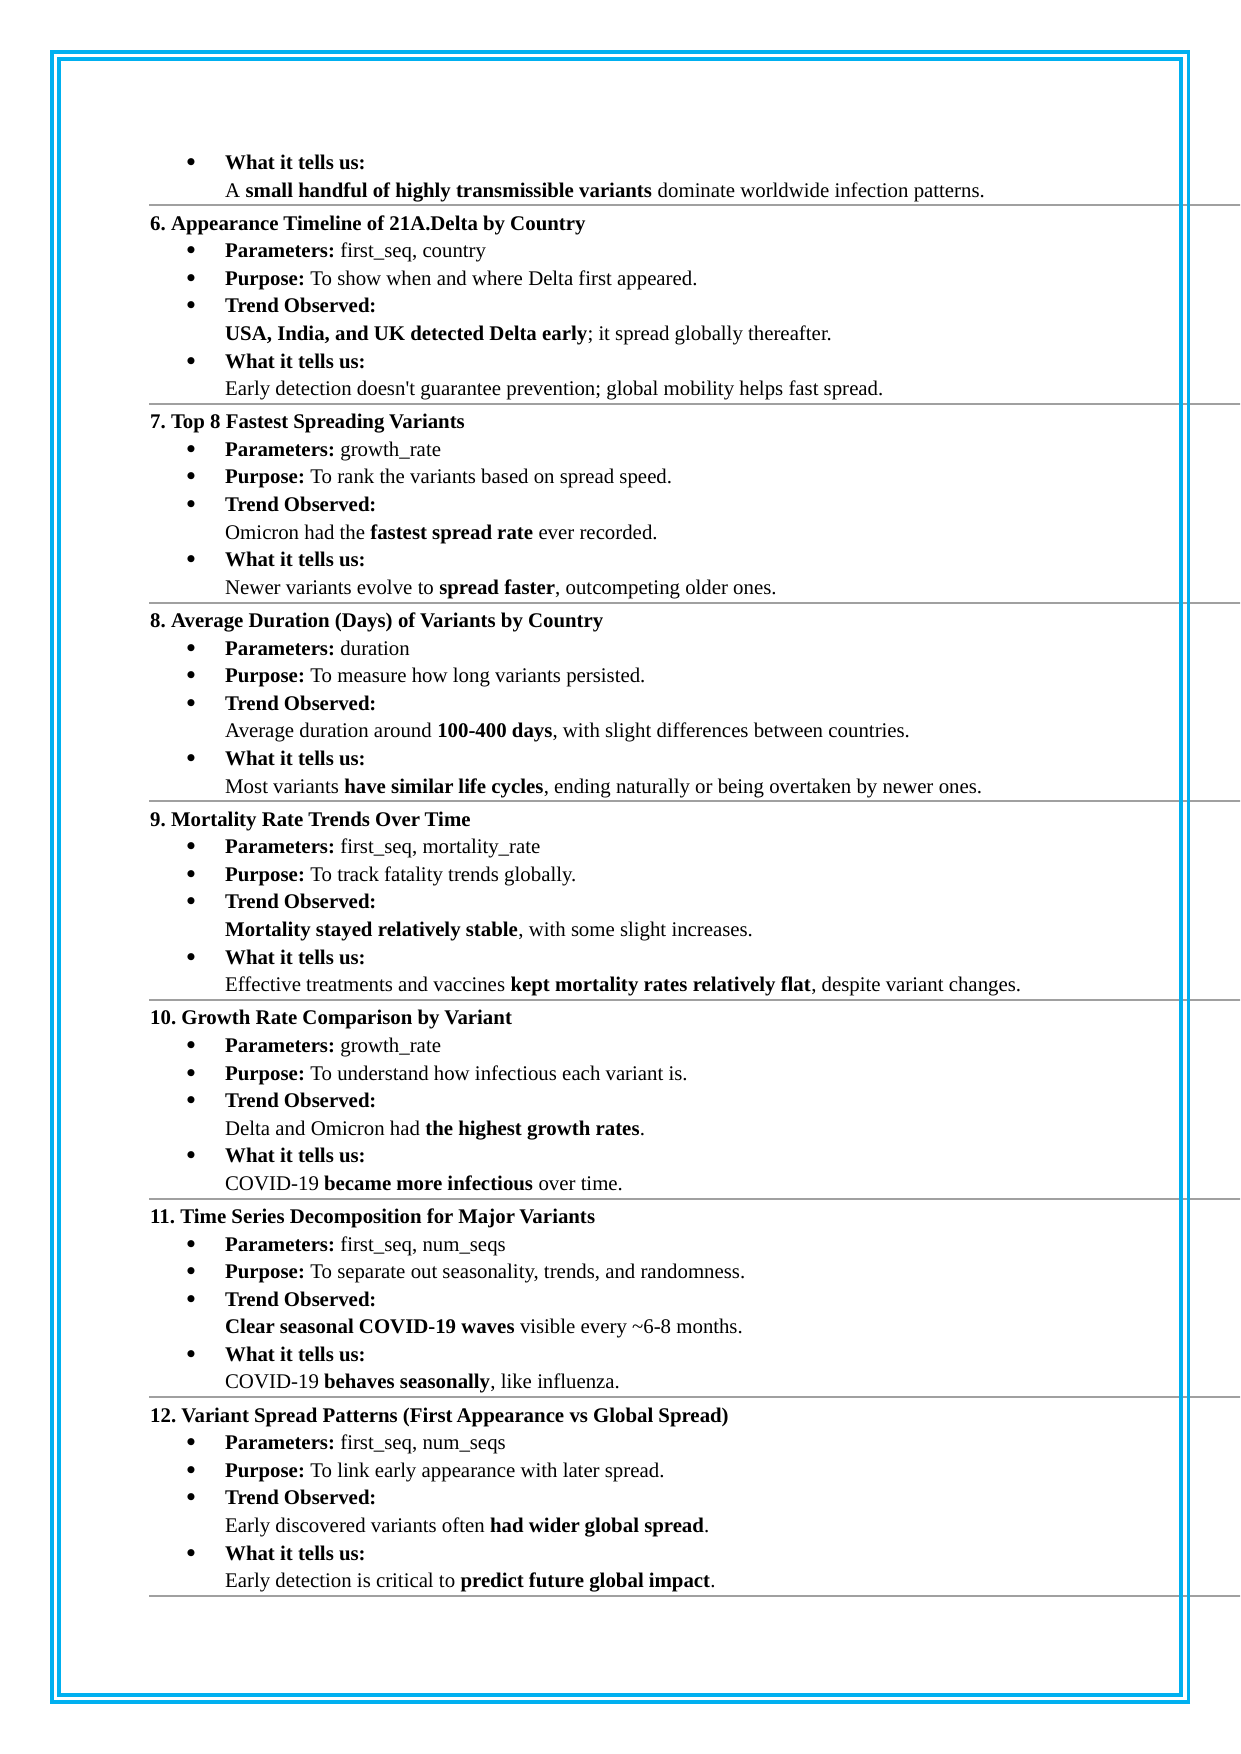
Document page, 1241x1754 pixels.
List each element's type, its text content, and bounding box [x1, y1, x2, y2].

list What it tells us: COVID-19 became more infectious over time. [187, 1143, 1090, 1195]
list Trend Observed: Delta and Omicron had the highest growth rates. [187, 1088, 1090, 1140]
list Purpose: To show when and where Delta first appeared. [187, 266, 1090, 290]
list Trend Observed: Omicron had the fastest spread rate ever recorded. [187, 492, 1090, 544]
list Purpose: To measure how long variants persisted. [187, 663, 1090, 687]
list What it tells us: Early detection doesn't guarantee prevention; global mobility helps fast spread. [187, 349, 1090, 400]
list Parameters: duration [187, 636, 1090, 659]
text 12. Variant Spread Patterns (First Appearance vs Global Spread) [150, 1402, 1090, 1427]
list What it tells us: Most variants have similar life cycles, ending naturally or being overtaken by newer ones. [187, 746, 1090, 798]
list What it tells us: A small handful of highly transmissible variants dominate worldwide infection patterns. [187, 150, 1090, 202]
text 6. Appearance Timeline of 21A.Delta by Country [150, 211, 1090, 235]
list Trend Observed: Clear seasonal COVID-19 waves visible every ~6-8 months. [187, 1287, 1090, 1338]
list Trend Observed: Early discovered variants often had wider global spread. [187, 1485, 1090, 1537]
list Purpose: To understand how infectious each variant is. [187, 1060, 1090, 1084]
list Purpose: To rank the variants based on spread speed. [187, 464, 1090, 488]
list Trend Observed: USA, India, and UK detected Delta early; it spread globally thereafter. [187, 293, 1090, 345]
list Parameters: growth_rate [187, 1033, 1090, 1057]
text 11. Time Series Decomposition for Major Variants [150, 1204, 1090, 1228]
list Purpose: To track fatality trends globally. [187, 862, 1090, 886]
list Parameters: first_seq, num_seqs [187, 1231, 1090, 1256]
text 7. Top 8 Fastest Spreading Variants [150, 409, 1090, 433]
list Parameters: first_seq, country [187, 238, 1090, 262]
list What it tells us: COVID-19 behaves seasonally, like influenza. [187, 1342, 1090, 1393]
list Parameters: first_seq, mortality_rate [187, 834, 1090, 858]
list What it tells us: Effective treatments and vaccines kept mortality rates relatively flat, despite variant changes. [187, 944, 1090, 996]
text 10. Growth Rate Comparison by Variant [150, 1005, 1090, 1029]
list Trend Observed: Mortality stayed relatively stable, with some slight increases. [187, 889, 1090, 941]
text 8. Average Duration (Days) of Variants by Country [150, 608, 1090, 632]
list Parameters: growth_rate [187, 437, 1090, 461]
list Parameters: first_seq, num_seqs [187, 1430, 1090, 1454]
list What it tells us: Newer variants evolve to spread faster, outcompeting older ones. [187, 547, 1090, 599]
list Trend Observed: Average duration around 100-400 days, with slight differences between countries. [187, 691, 1090, 742]
list Purpose: To link early appearance with later spread. [187, 1458, 1090, 1482]
list Purpose: To separate out seasonality, trends, and randomness. [187, 1259, 1090, 1283]
list What it tells us: Early detection is critical to predict future global impact. [187, 1541, 1090, 1592]
text 9. Mortality Rate Trends Over Time [150, 807, 1090, 831]
